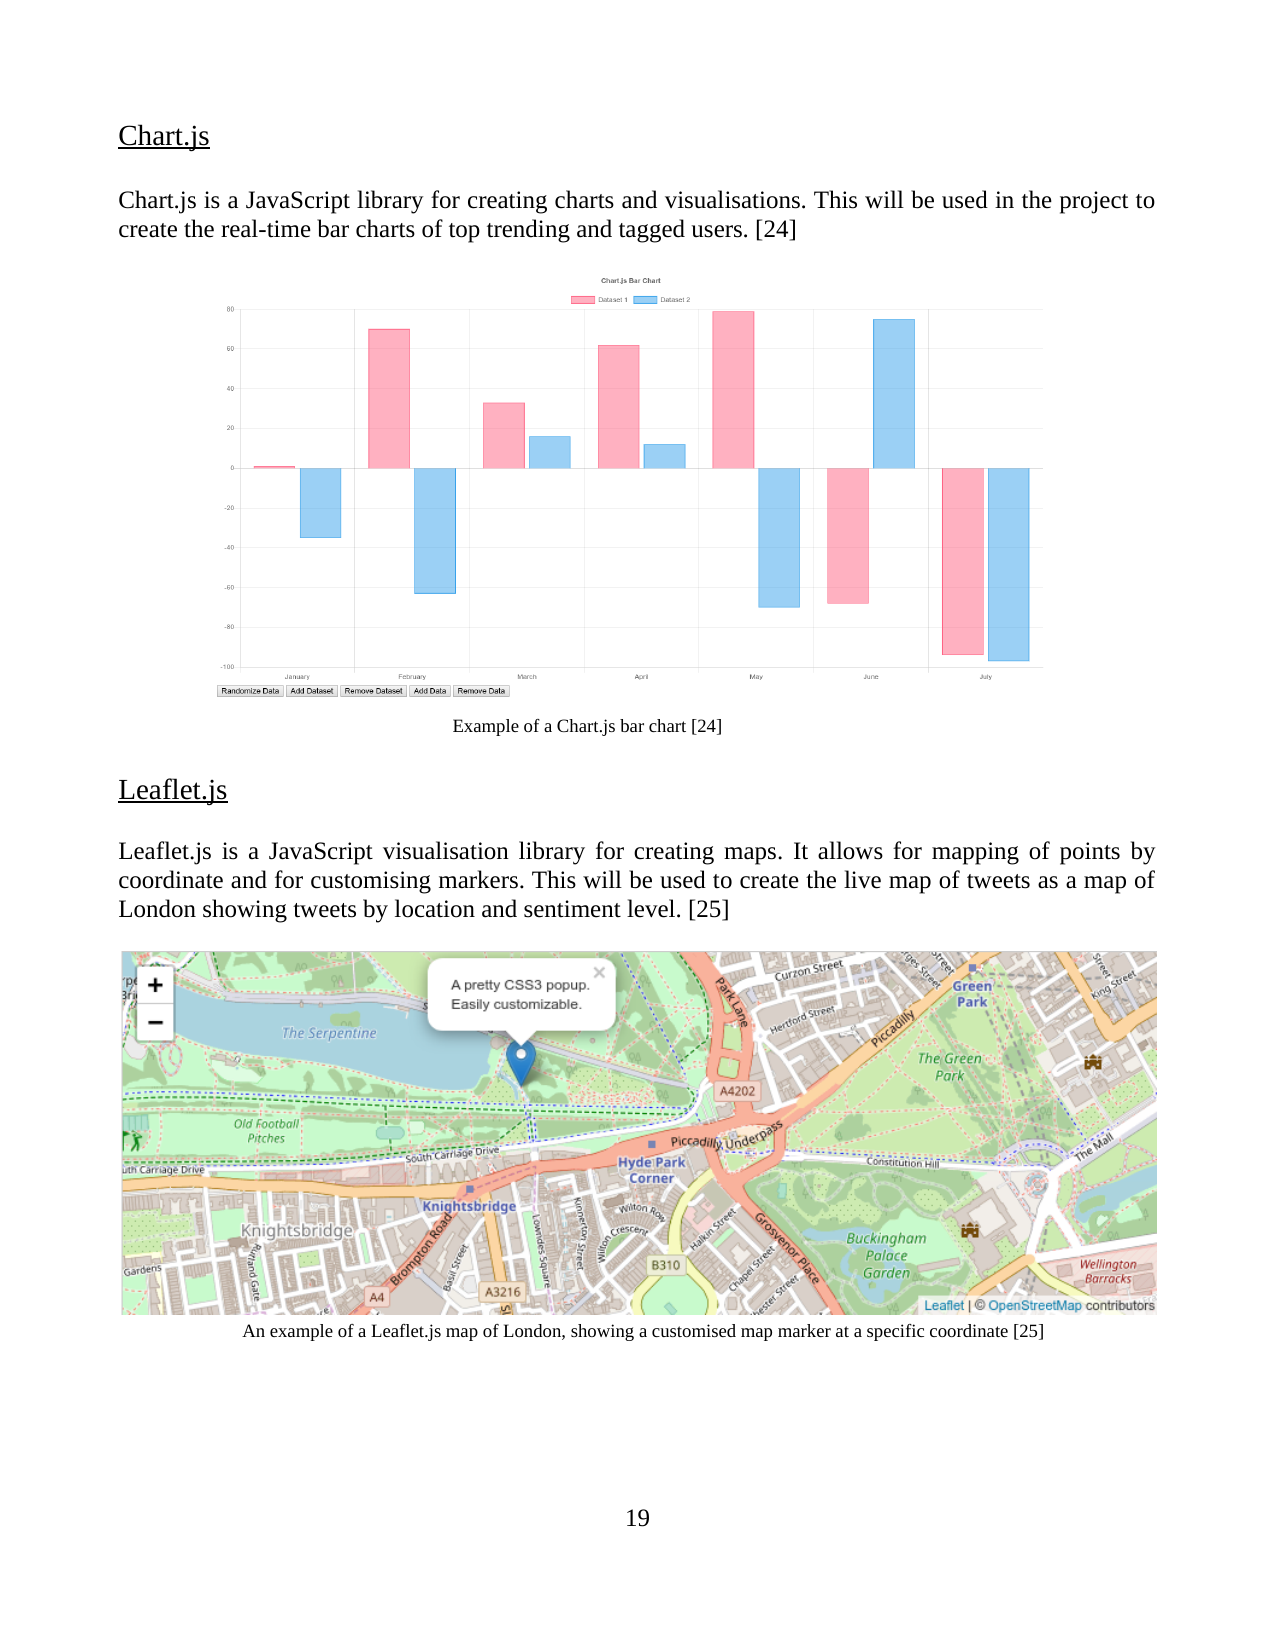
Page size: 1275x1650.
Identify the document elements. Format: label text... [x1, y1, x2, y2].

text Chart.js is a JavaScript library for creating charts and visualisations. This will be used in the project to create the real-time bar charts of top trending and tagged users. [24] [118, 185, 1157, 243]
text An example of a Leaflet.js map of London, showing a customised map marker at a specific coordinate [25] [118, 1315, 1157, 1343]
text Leaflet.js [118, 772, 1157, 805]
picture [118, 951, 1157, 1315]
picture [216, 271, 1059, 710]
text Chart.js [118, 118, 1157, 152]
text Leaflet.js is a JavaScript visualisation library for creating maps. It allows for mapping of points by coordinate and for customising markers. This will be used to create the live map of tweets as a map of London showing tweets by location and sentiment level. [25] [118, 836, 1157, 923]
text Example of a Chart.js bar chart [24] [118, 271, 1157, 738]
